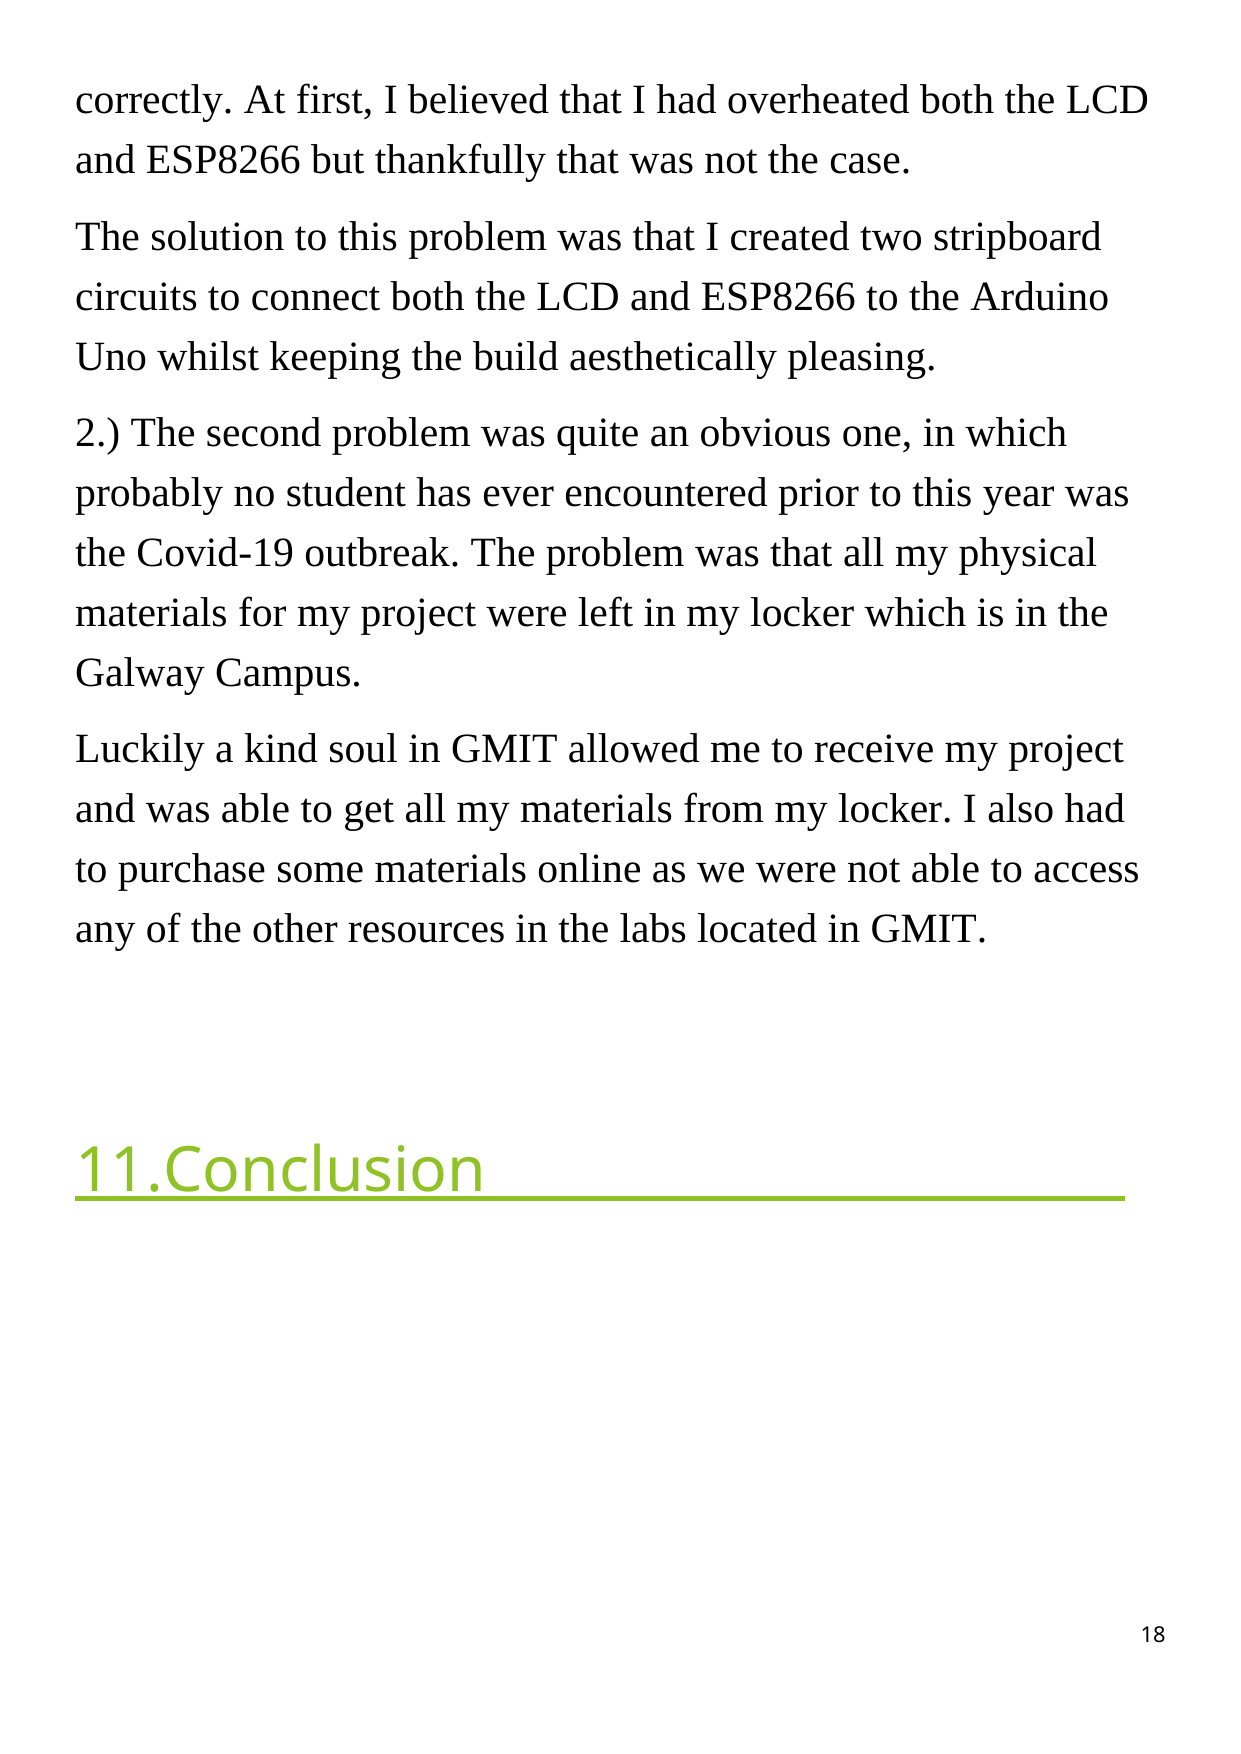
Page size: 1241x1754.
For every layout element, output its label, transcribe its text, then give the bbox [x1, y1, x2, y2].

text correctly. At first, I believed that I had overheated both the LCD and ESP8266 but thankfully that was not the case. [75, 75, 1165, 183]
text 11.Conclusion [75, 1124, 1165, 1210]
text The solution to this problem was that I created two stripboard circuits to connect both the LCD and ESP8266 to the Arduino Uno whilst keeping the build aesthetically pleasing. [75, 211, 1165, 379]
text Luckily a kind soul in GMIT allowed me to receive my project and was able to get all my materials from my locker. I also had to purchase some materials online as we were not able to access any of the other resources in the labs located in GMIT. [75, 724, 1165, 952]
text 2.) The second problem was quite an obvious one, in which probably no student has ever encountered prior to this year was the Covid-19 outbreak. The problem was that all my physical materials for my project were left in my locker which is in the Galway Campus. [75, 408, 1165, 695]
